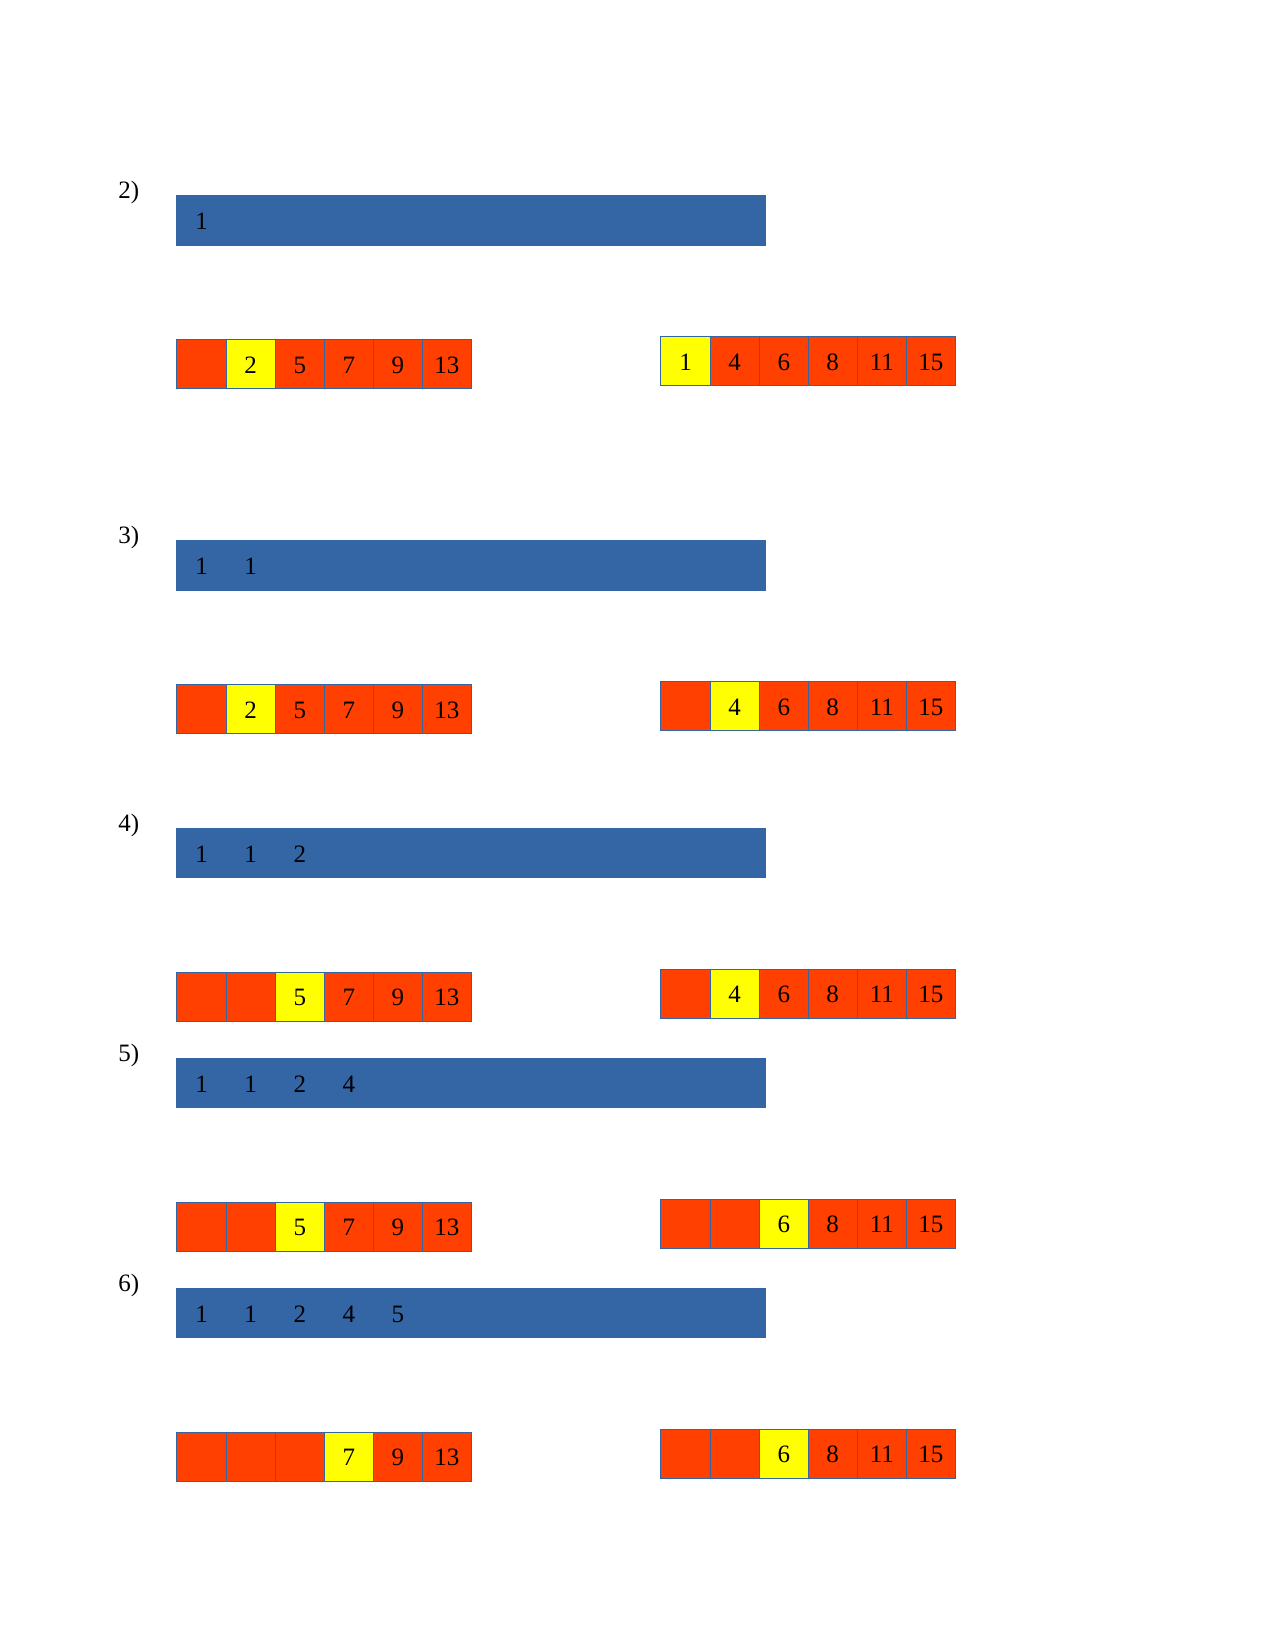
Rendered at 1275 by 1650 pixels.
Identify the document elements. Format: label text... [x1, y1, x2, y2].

text 6) [118, 1268, 1157, 1297]
text 3) [118, 521, 1157, 549]
text 4) [118, 808, 1157, 837]
text 2) [118, 176, 1157, 204]
text 5) [118, 1038, 1157, 1067]
